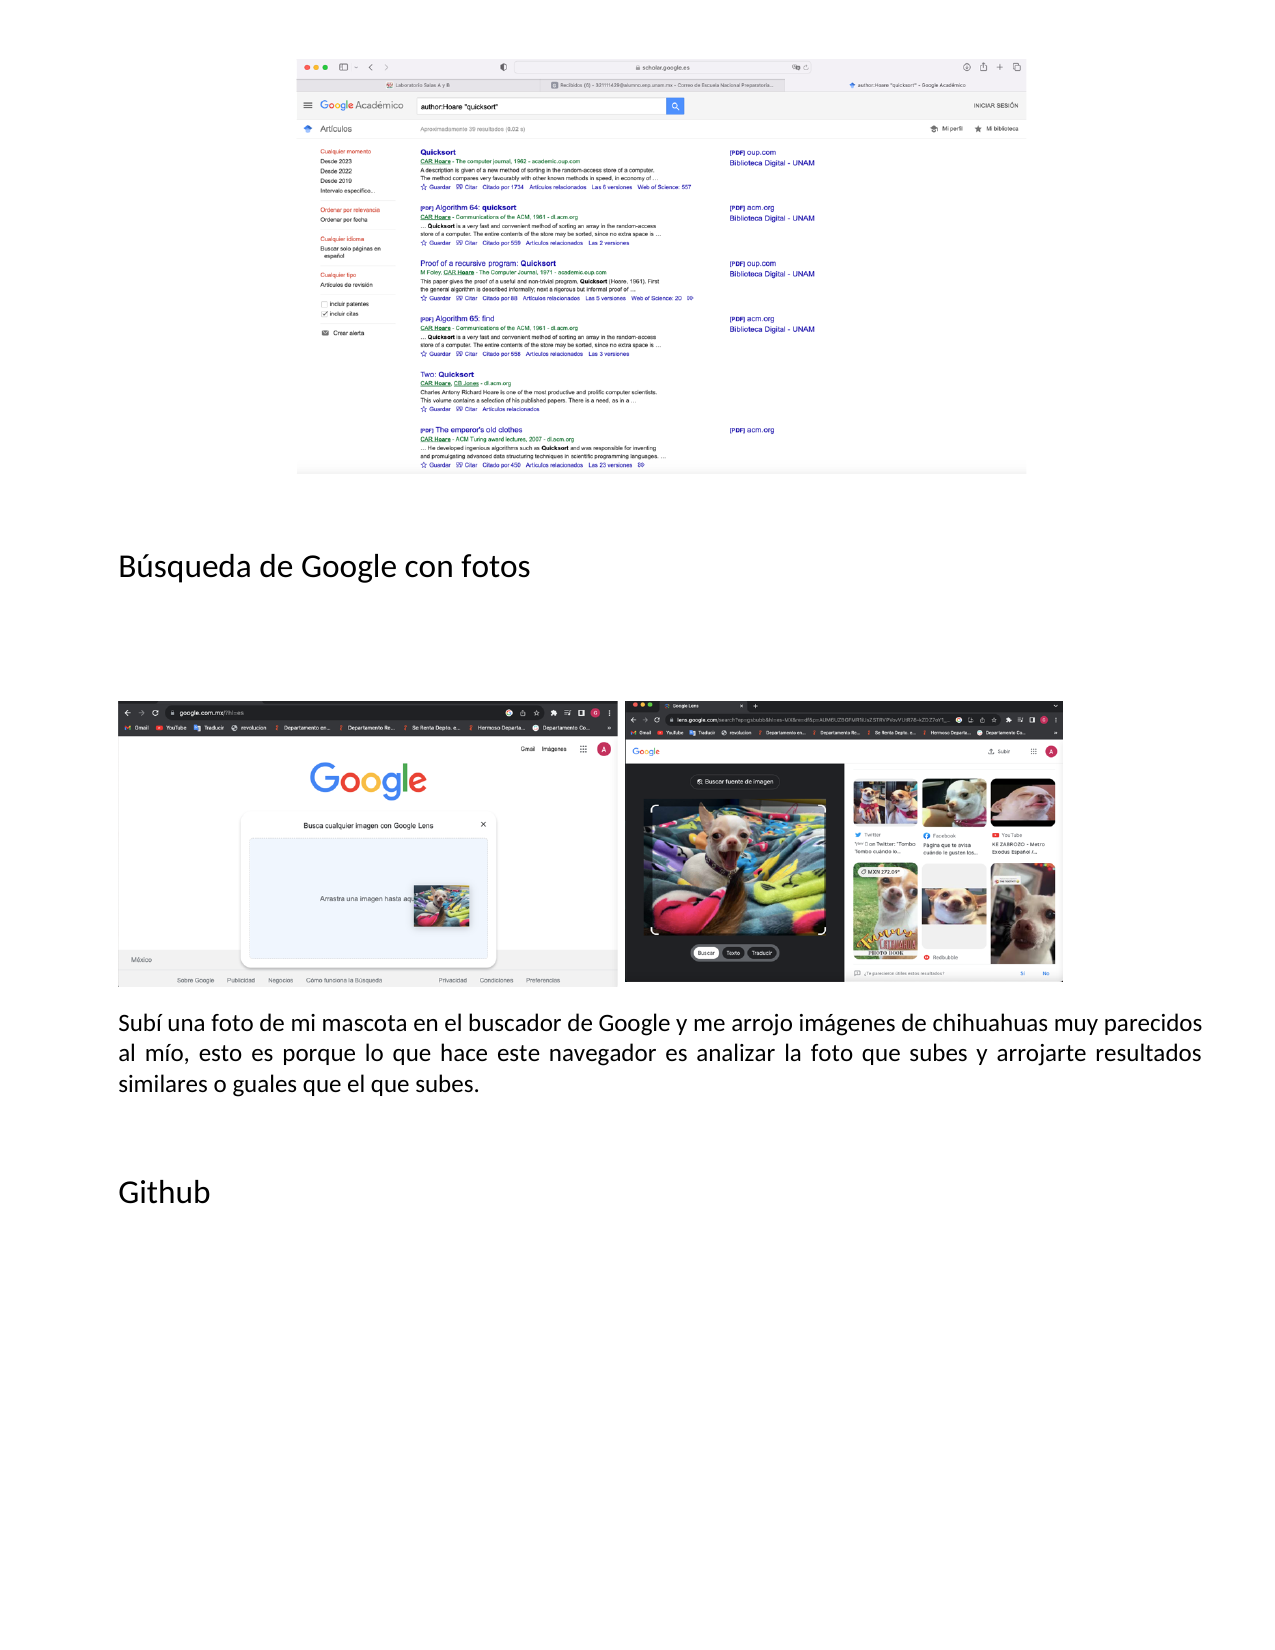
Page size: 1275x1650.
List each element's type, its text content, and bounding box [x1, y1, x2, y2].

text Github [118, 1171, 1205, 1212]
text Búsqueda de Google con fotos [118, 545, 1205, 586]
text Subí una foto de mi mascota en el buscador de Google y me arrojo imágenes de chihuahuas muy parecidos al mío, esto es porque lo que hace este navegador es analizar la foto que subes y arrojarte resultados similares o guales que el que subes. [118, 1007, 1205, 1099]
